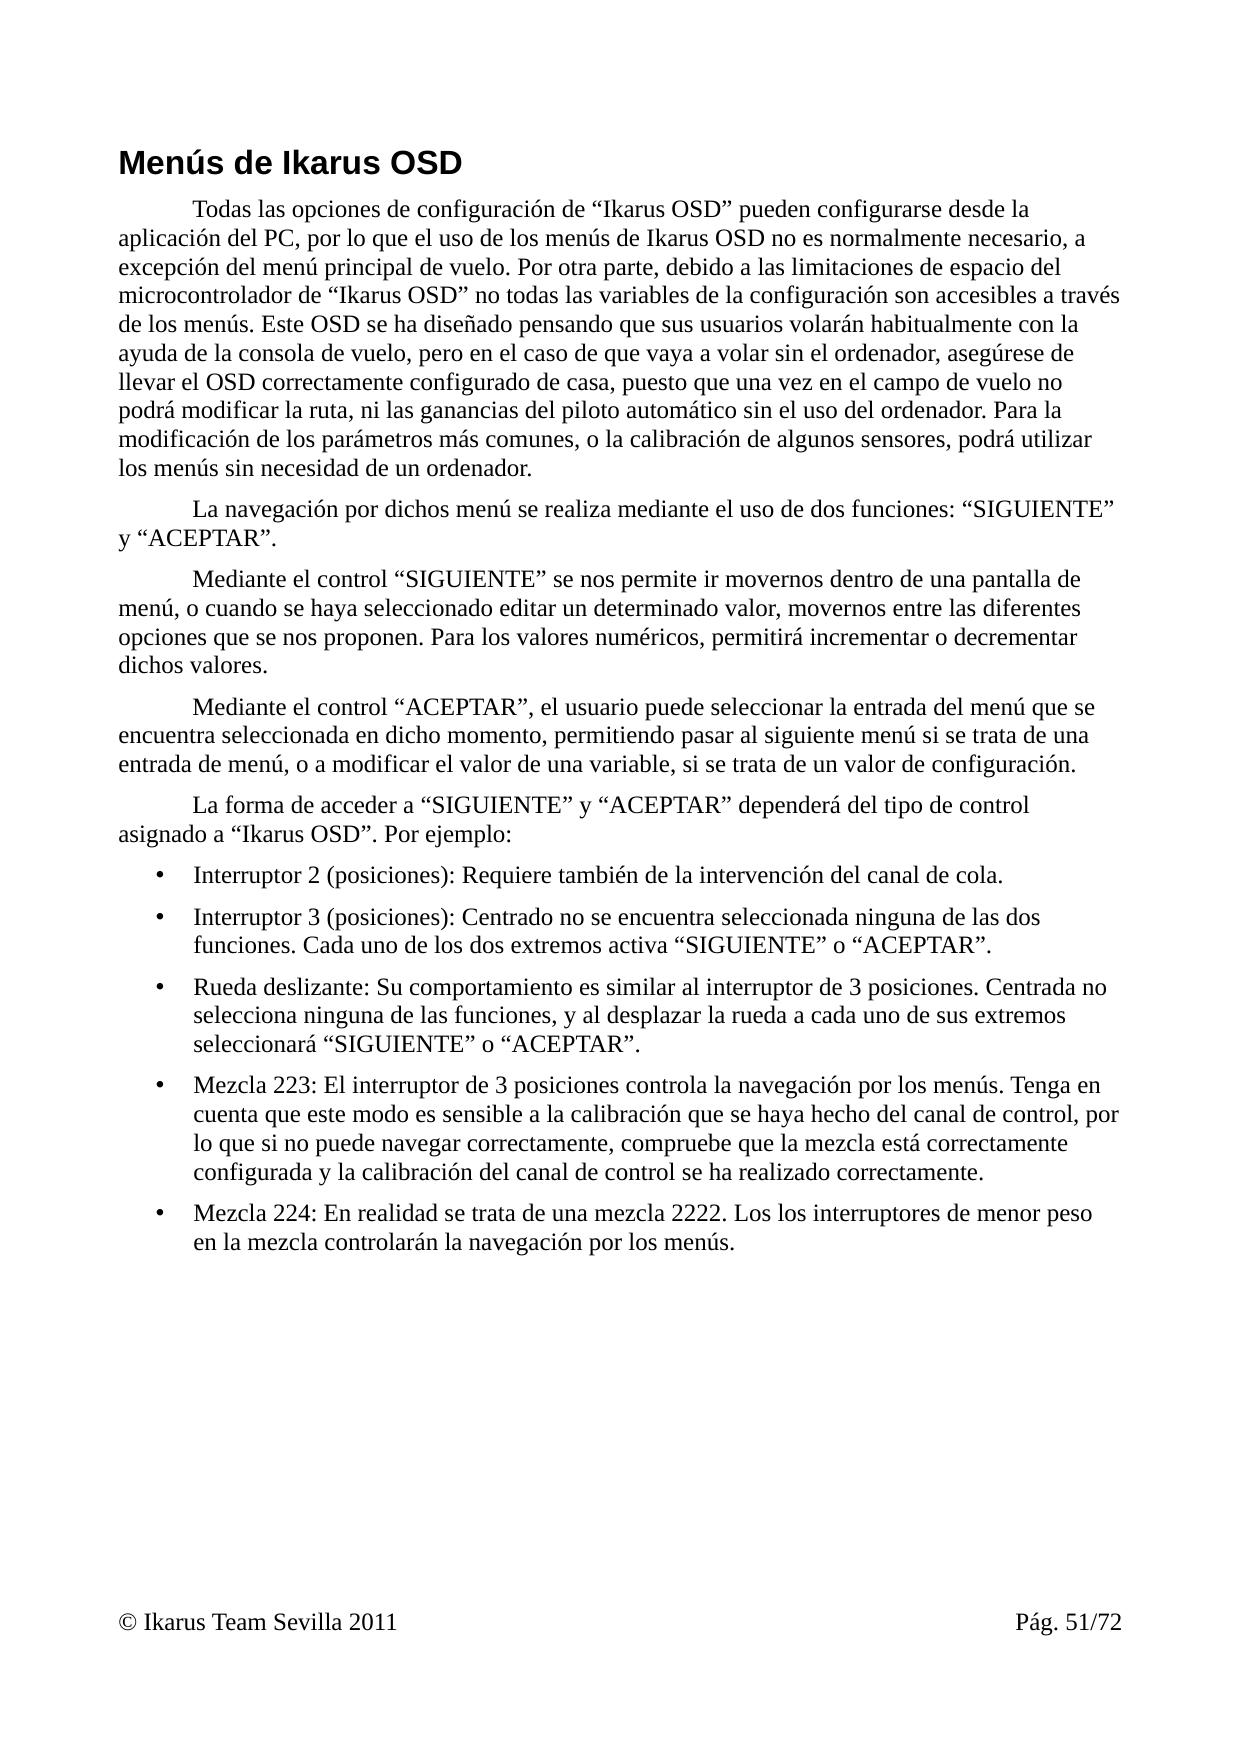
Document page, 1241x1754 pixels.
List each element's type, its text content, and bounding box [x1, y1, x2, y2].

text Mediante el control “SIGUIENTE” se nos permite ir movernos dentro de una pantalla de menú, o cuando se haya seleccionado editar un determinado valor, movernos entre las diferentes opciones que se nos proponen. Para los valores numéricos, permitirá incrementar o decrementar dichos valores. [118, 564, 1122, 679]
text Todas las opciones de configuración de “Ikarus OSD” pueden configurarse desde la aplicación del PC, por lo que el uso de los menús de Ikarus OSD no es normalmente necesario, a excepción del menú principal de vuelo. Por otra parte, debido a las limitaciones de espacio del microcontrolador de “Ikarus OSD” no todas las variables de la configuración son accesibles a través de los menús. Este OSD se ha diseñado pensando que sus usuarios volarán habitualmente con la ayuda de la consola de vuelo, pero en el caso de que vaya a volar sin el ordenador, asegúrese de llevar el OSD correctamente configurado de casa, puesto que una vez en el campo de vuelo no podrá modificar la ruta, ni las ganancias del piloto automático sin el uso del ordenador. Para la modificación de los parámetros más comunes, o la calibración de algunos sensores, podrá utilizar los menús sin necesidad de un ordenador. [118, 194, 1122, 482]
list Rueda deslizante: Su comportamiento es similar al interruptor de 3 posiciones. Centrada no selecciona ninguna de las funciones, y al desplazar la rueda a cada uno de sus extremos seleccionará “SIGUIENTE” o “ACEPTAR”. [156, 972, 1122, 1058]
subtitle Menús de Ikarus OSD [118, 143, 1122, 182]
list Mezcla 223: El interruptor de 3 posiciones controla la navegación por los menús. Tenga en cuenta que este modo es sensible a la calibración que se haya hecho del canal de control, por lo que si no puede navegar correctamente, compruebe que la mezcla está correctamente configurada y la calibración del canal de control se ha realizado correctamente. [156, 1071, 1122, 1186]
text La navegación por dichos menú se realiza mediante el uso de dos funciones: “SIGUIENTE” y “ACEPTAR”. [118, 494, 1122, 552]
list Mezcla 224: En realidad se trata de una mezcla 2222. Los los interruptores de menor peso en la mezcla controlarán la navegación por los menús. [156, 1198, 1122, 1256]
text La forma de acceder a “SIGUIENTE” y “ACEPTAR” dependerá del tipo de control asignado a “Ikarus OSD”. Por ejemplo: [118, 791, 1122, 848]
text Mediante el control “ACEPTAR”, el usuario puede seleccionar la entrada del menú que se encuentra seleccionada en dicho momento, permitiendo pasar al siguiente menú si se trata de una entrada de menú, o a modificar el valor de una variable, si se trata de un valor de configuración. [118, 692, 1122, 778]
list Interruptor 3 (posiciones): Centrado no se encuentra seleccionada ninguna de las dos funciones. Cada uno de los dos extremos activa “SIGUIENTE” o “ACEPTAR”. [156, 902, 1122, 959]
list Interruptor 2 (posiciones): Requiere también de la intervención del canal de cola. [156, 861, 1122, 889]
